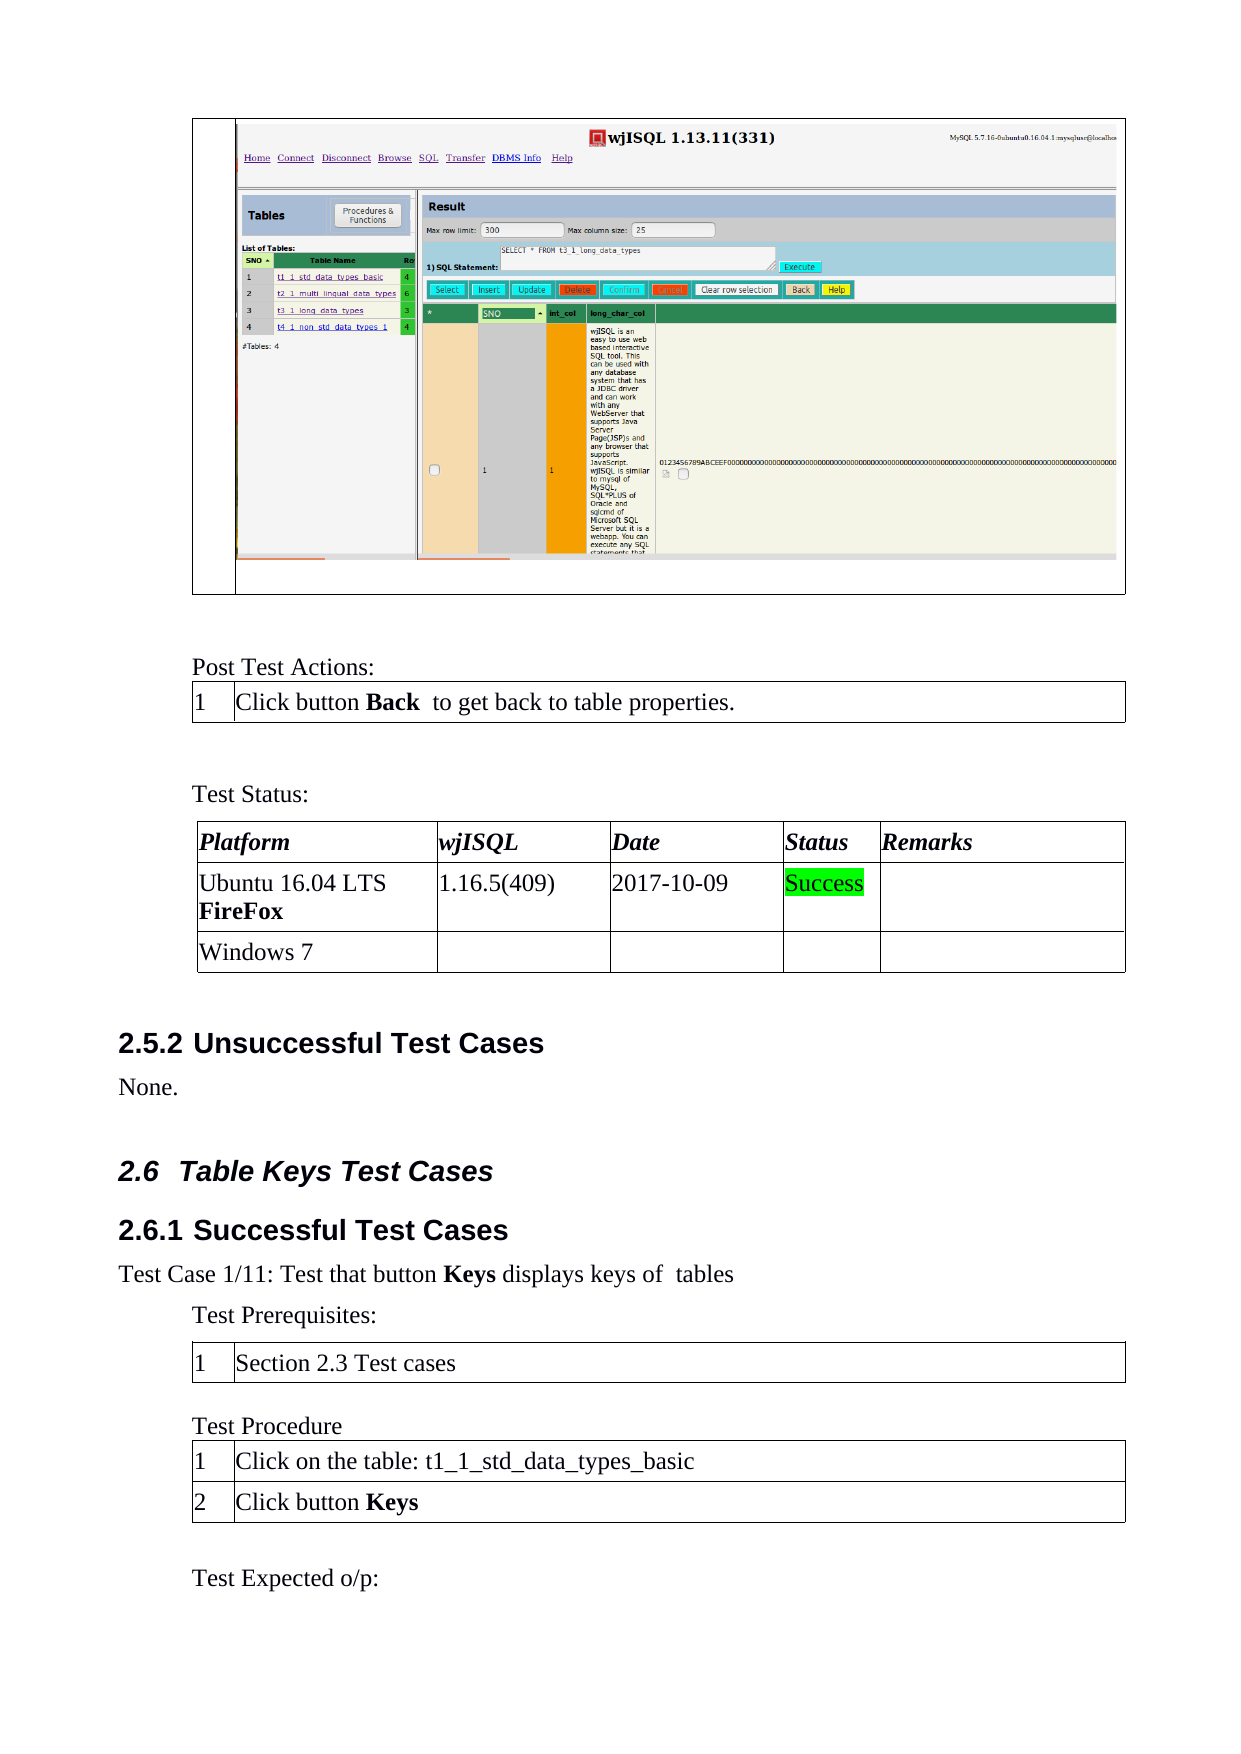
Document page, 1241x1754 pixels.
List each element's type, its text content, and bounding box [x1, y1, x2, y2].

text Test Prerequisites: [118, 1300, 1122, 1329]
table_header Status [784, 822, 880, 861]
table_cell 1.16.5(409) [438, 863, 610, 931]
table_header 1 [193, 1441, 234, 1481]
table_header Click on the table: t1_1_std_data_types_basic [235, 1441, 1125, 1481]
table_cell Success [784, 863, 880, 931]
table_header Section 2.3 Test cases [235, 1343, 1125, 1382]
text None. [118, 1072, 1122, 1101]
table_cell Click button Keys [235, 1482, 1125, 1522]
table_header [193, 119, 235, 594]
table_cell [784, 932, 880, 972]
table_header 1 [193, 1343, 234, 1382]
table_header wjISQL [438, 822, 610, 861]
table_cell 2 [193, 1482, 234, 1522]
table_header Click button Back to get back to table properties. [235, 682, 1125, 721]
subtitle Successful Test Cases [118, 1213, 1122, 1246]
text Post Test Actions: [118, 652, 1122, 681]
table_cell Ubuntu 16.04 LTS FireFox [198, 863, 437, 931]
table_cell [881, 931, 1125, 972]
table_cell [881, 861, 1125, 931]
table_header Date [611, 822, 783, 861]
picture [236, 124, 1117, 560]
table_header 1 [193, 682, 234, 721]
table_cell 2017-10-09 [611, 863, 783, 931]
table_header Remarks [881, 822, 1125, 861]
text Test Status: [118, 779, 1122, 808]
subtitle Unsuccessful Test Cases [118, 1026, 1122, 1059]
table_cell [438, 932, 610, 972]
table_cell [611, 932, 783, 972]
table_header [236, 119, 1125, 594]
table_header Platform [198, 822, 437, 861]
subtitle Table Keys Test Cases [118, 1154, 1122, 1188]
text Test Expected o/p: [118, 1563, 1122, 1592]
text Test Procedure [118, 1411, 1122, 1440]
text Test Case 1/11: Test that button Keys displays keys of tables [118, 1259, 1122, 1288]
table_cell Windows 7 [198, 932, 437, 972]
